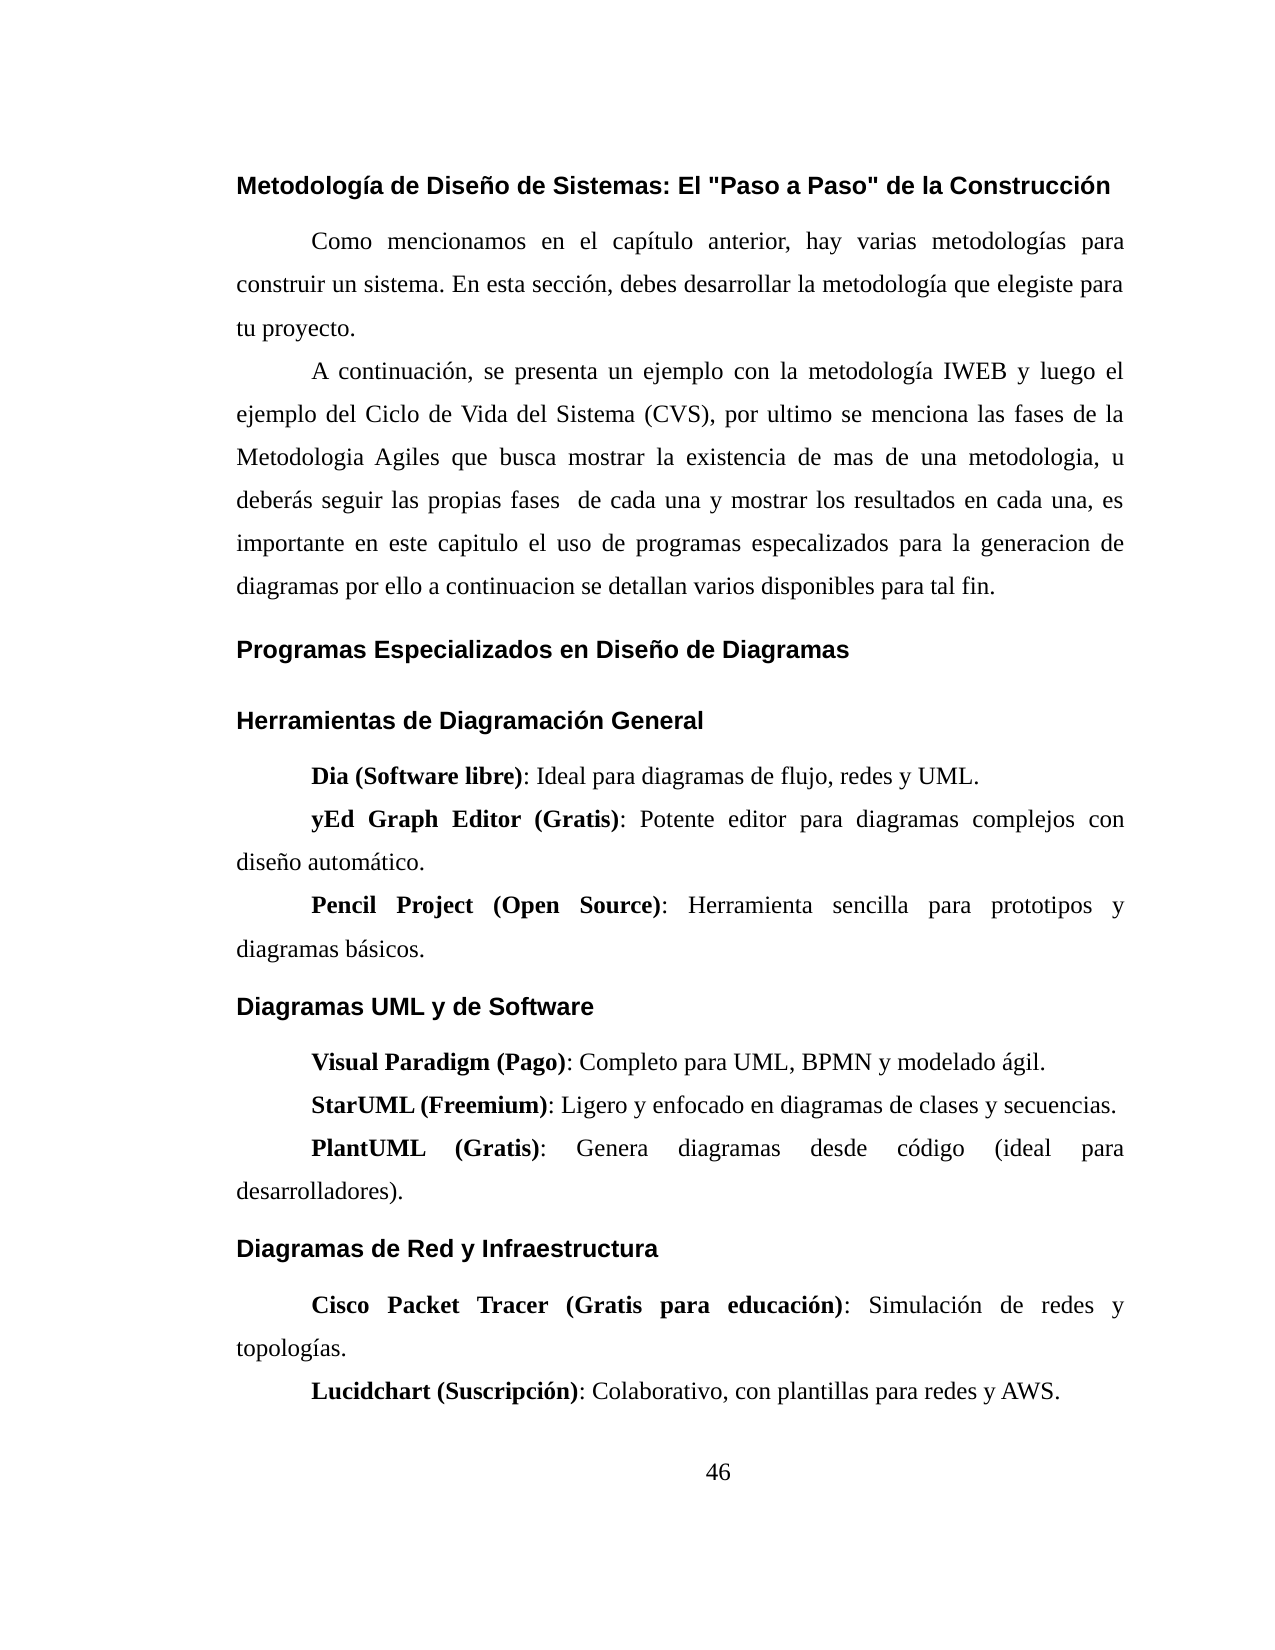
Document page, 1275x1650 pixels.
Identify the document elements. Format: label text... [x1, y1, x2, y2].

text Cisco Packet Tracer (Gratis para educación): Simulación de redes y topologías. [236, 1290, 1125, 1362]
text Lucidchart (Suscripción): Colaborativo, con plantillas para redes y AWS. [236, 1376, 1125, 1405]
text Dia (Software libre): Ideal para diagramas de flujo, redes y UML. [236, 761, 1125, 790]
text yEd Graph Editor (Gratis): Potente editor para diagramas complejos con diseño automático. [236, 804, 1125, 876]
text Pencil Project (Open Source): Herramienta sencilla para prototipos y diagramas básicos. [236, 891, 1125, 962]
text Visual Paradigm (Pago): Completo para UML, BPMN y modelado ágil. [236, 1047, 1125, 1076]
subtitle Diagramas de Red y Infraestructura [236, 1234, 1125, 1263]
text StarUML (Freemium): Ligero y enfocado en diagramas de clases y secuencias. [236, 1090, 1125, 1119]
text PlantUML (Gratis): Genera diagramas desde código (ideal para desarrolladores). [236, 1133, 1125, 1205]
subtitle Metodología de Diseño de Sistemas: El "Paso a Paso" de la Construcción [236, 171, 1125, 199]
subtitle Herramientas de Diagramación General [236, 706, 1125, 734]
subtitle Programas Especializados en Diseño de Diagramas [236, 635, 1125, 664]
text Como mencionamos en el capítulo anterior, hay varias metodologías para construir un sistema. En esta sección, debes desarrollar la metodología que elegiste para tu proyecto. [236, 226, 1125, 341]
subtitle Diagramas UML y de Software [236, 991, 1125, 1020]
text A continuación, se presenta un ejemplo con la metodología IWEB y luego el ejemplo del Ciclo de Vida del Sistema (CVS), por ultimo se menciona las fases de la Metodologia Agiles que busca mostrar la existencia de mas de una metodologia, u deberás seguir las propias fases de cada una y mostrar los resultados en cada una, es importante en este capitulo el uso de programas especalizados para la generacion de diagramas por ello a continuacion se detallan varios disponibles para tal fin. [236, 356, 1125, 600]
